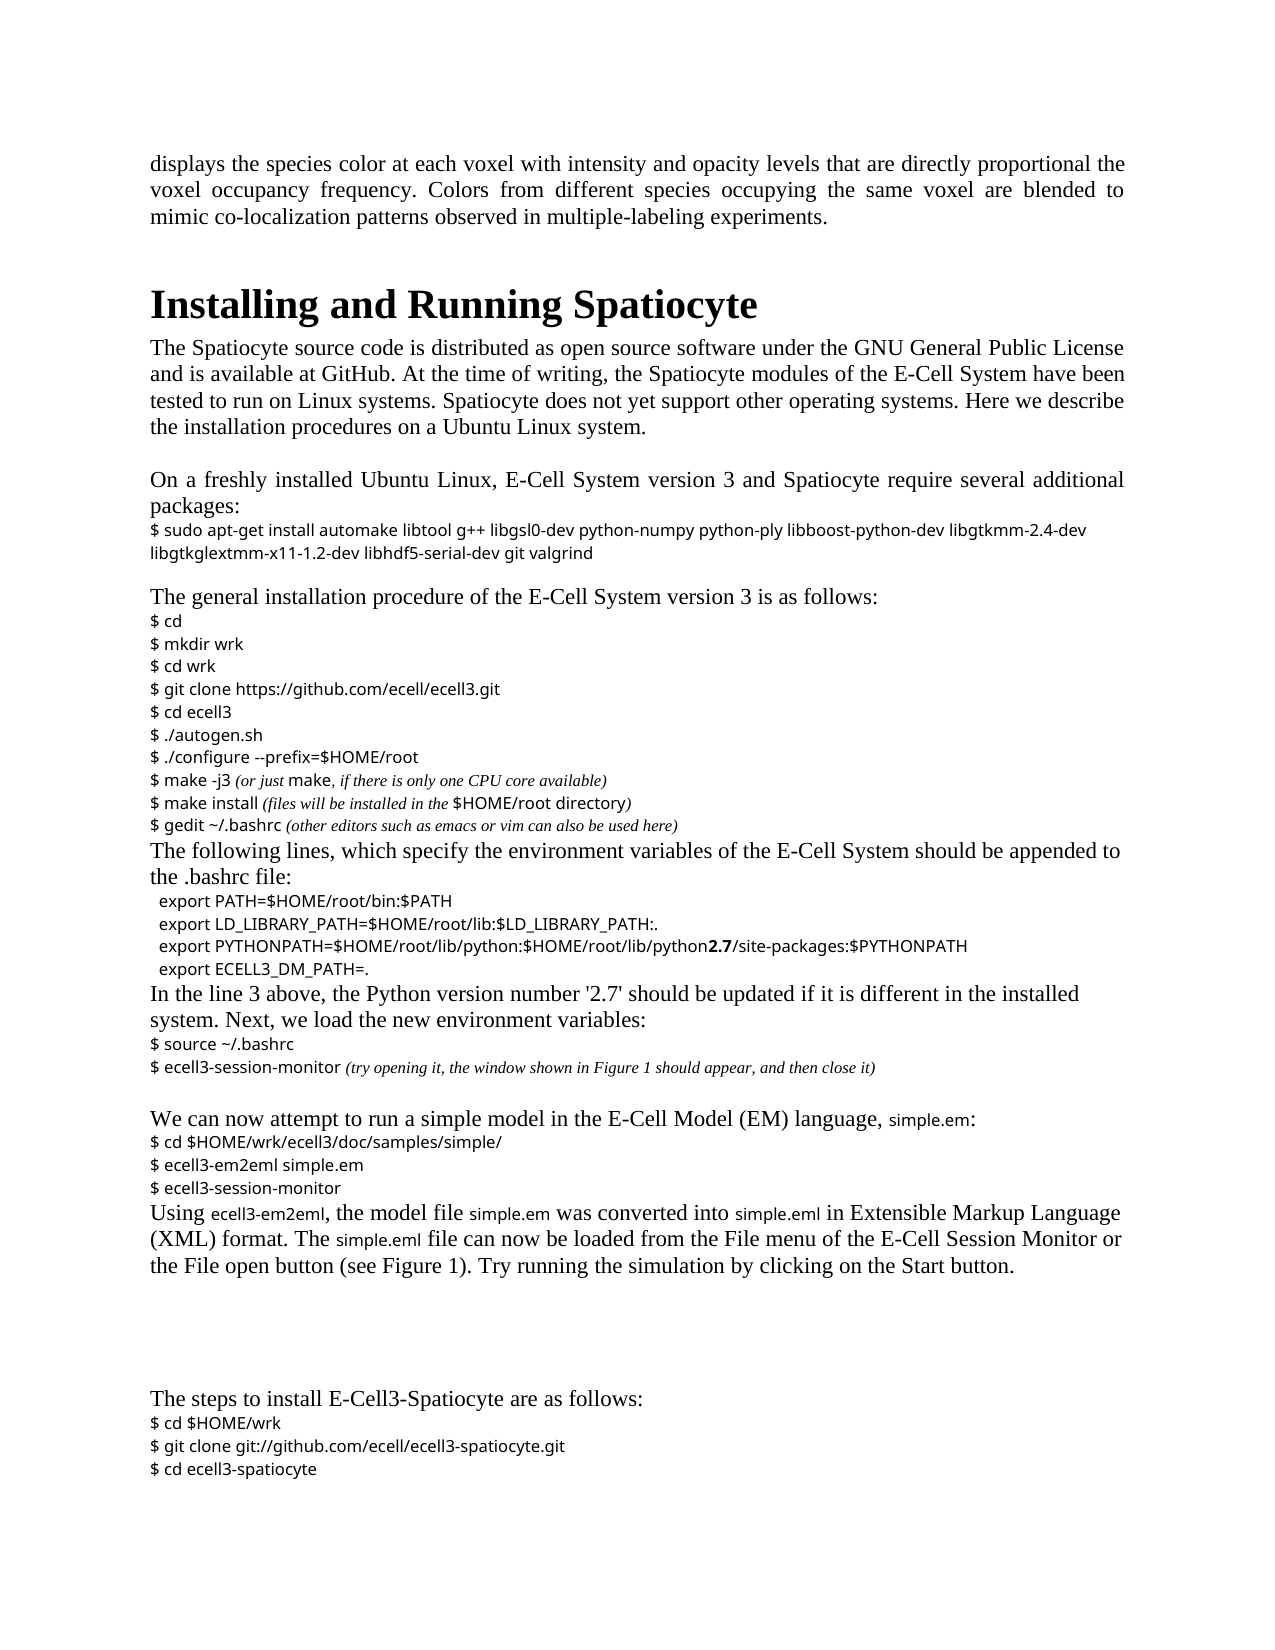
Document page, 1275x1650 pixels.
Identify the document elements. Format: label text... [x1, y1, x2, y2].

text $ sudo apt-get install automake libtool g++ libgsl0-dev python-numpy python-ply libboost-python-dev libgtkmm-2.4-dev libgtkglextmm-x11-1.2-dev libhdf5-serial-dev git valgrind [150, 519, 1125, 564]
text On a freshly installed Ubuntu Linux, E-Cell System version 3 and Spatiocyte require several additional packages: [150, 466, 1125, 519]
text $ ecell3-session-monitor (try opening it, the window shown in Figure 1 should appear, and then close it) [150, 1056, 1125, 1078]
text $ git clone git://github.com/ecell/ecell3-spatiocyte.git [150, 1434, 1125, 1457]
text $ cd $HOME/wrk [150, 1412, 1125, 1434]
text export ECELL3_DM_PATH=. [150, 957, 1125, 980]
subtitle Installing and Running Spatiocyte [150, 279, 1125, 327]
text $ mkdir wrk [150, 632, 1125, 655]
text $ make -j3 (or just make, if there is only one CPU core available) [150, 768, 1125, 791]
text $ ecell3-session-monitor [150, 1176, 1125, 1199]
text $ cd wrk [150, 655, 1125, 678]
text export LD_LIBRARY_PATH=$HOME/root/lib:$LD_LIBRARY_PATH:. [150, 912, 1125, 935]
text The steps to install E-Cell3-Spatiocyte are as follows: [150, 1385, 1125, 1412]
text $ cd ecell3 [150, 700, 1125, 723]
text $ ./autogen.sh [150, 723, 1125, 746]
text export PYTHONPATH=$HOME/root/lib/python:$HOME/root/lib/python2.7/site-packages:$PYTHONPATH [150, 935, 1125, 957]
text $ ./configure --prefix=$HOME/root [150, 746, 1125, 768]
text $ source ~/.bashrc [150, 1033, 1125, 1056]
text $ gedit ~/.bashrc (other editors such as emacs or vim can also be used here) [150, 814, 1125, 837]
text Using ecell3-em2eml, the model file simple.em was converted into simple.eml in Extensible Markup Language (XML) format. The simple.eml file can now be loaded from the File menu of the E-Cell Session Monitor or the File open button (see Figure 1). Try running the simulation by clicking on the Start button. [150, 1199, 1125, 1278]
text $ cd $HOME/wrk/ecell3/doc/samples/simple/ [150, 1131, 1125, 1154]
text displays the species color at each voxel with intensity and opacity levels that are directly proportional the voxel occupancy frequency. Colors from different species occupying the same voxel are blended to mimic co-localization patterns observed in multiple-labeling experiments. [150, 150, 1125, 229]
text In the line 3 above, the Python version number '2.7' should be updated if it is different in the installed system. Next, we load the new environment variables: [150, 980, 1125, 1033]
text $ make install (files will be installed in the $HOME/root directory) [150, 791, 1125, 814]
text $ cd ecell3-spatiocyte [150, 1457, 1125, 1480]
text The general installation procedure of the E-Cell System version 3 is as follows: [150, 583, 1125, 609]
text The following lines, which specify the environment variables of the E-Cell System should be appended to the .bashrc file: [150, 837, 1125, 889]
text $ ecell3-em2eml simple.em [150, 1154, 1125, 1176]
text The Spatiocyte source code is distributed as open source software under the GNU General Public License and is available at GitHub. At the time of writing, the Spatiocyte modules of the E-Cell System have been tested to run on Linux systems. Spatiocyte does not yet support other operating systems. Here we describe the installation procedures on a Ubuntu Linux system. [150, 334, 1125, 439]
text $ git clone https://github.com/ecell/ecell3.git [150, 678, 1125, 700]
text $ cd [150, 609, 1125, 632]
text export PATH=$HOME/root/bin:$PATH [150, 889, 1125, 912]
text We can now attempt to run a simple model in the E-Cell Model (EM) language, simple.em: [150, 1105, 1125, 1131]
